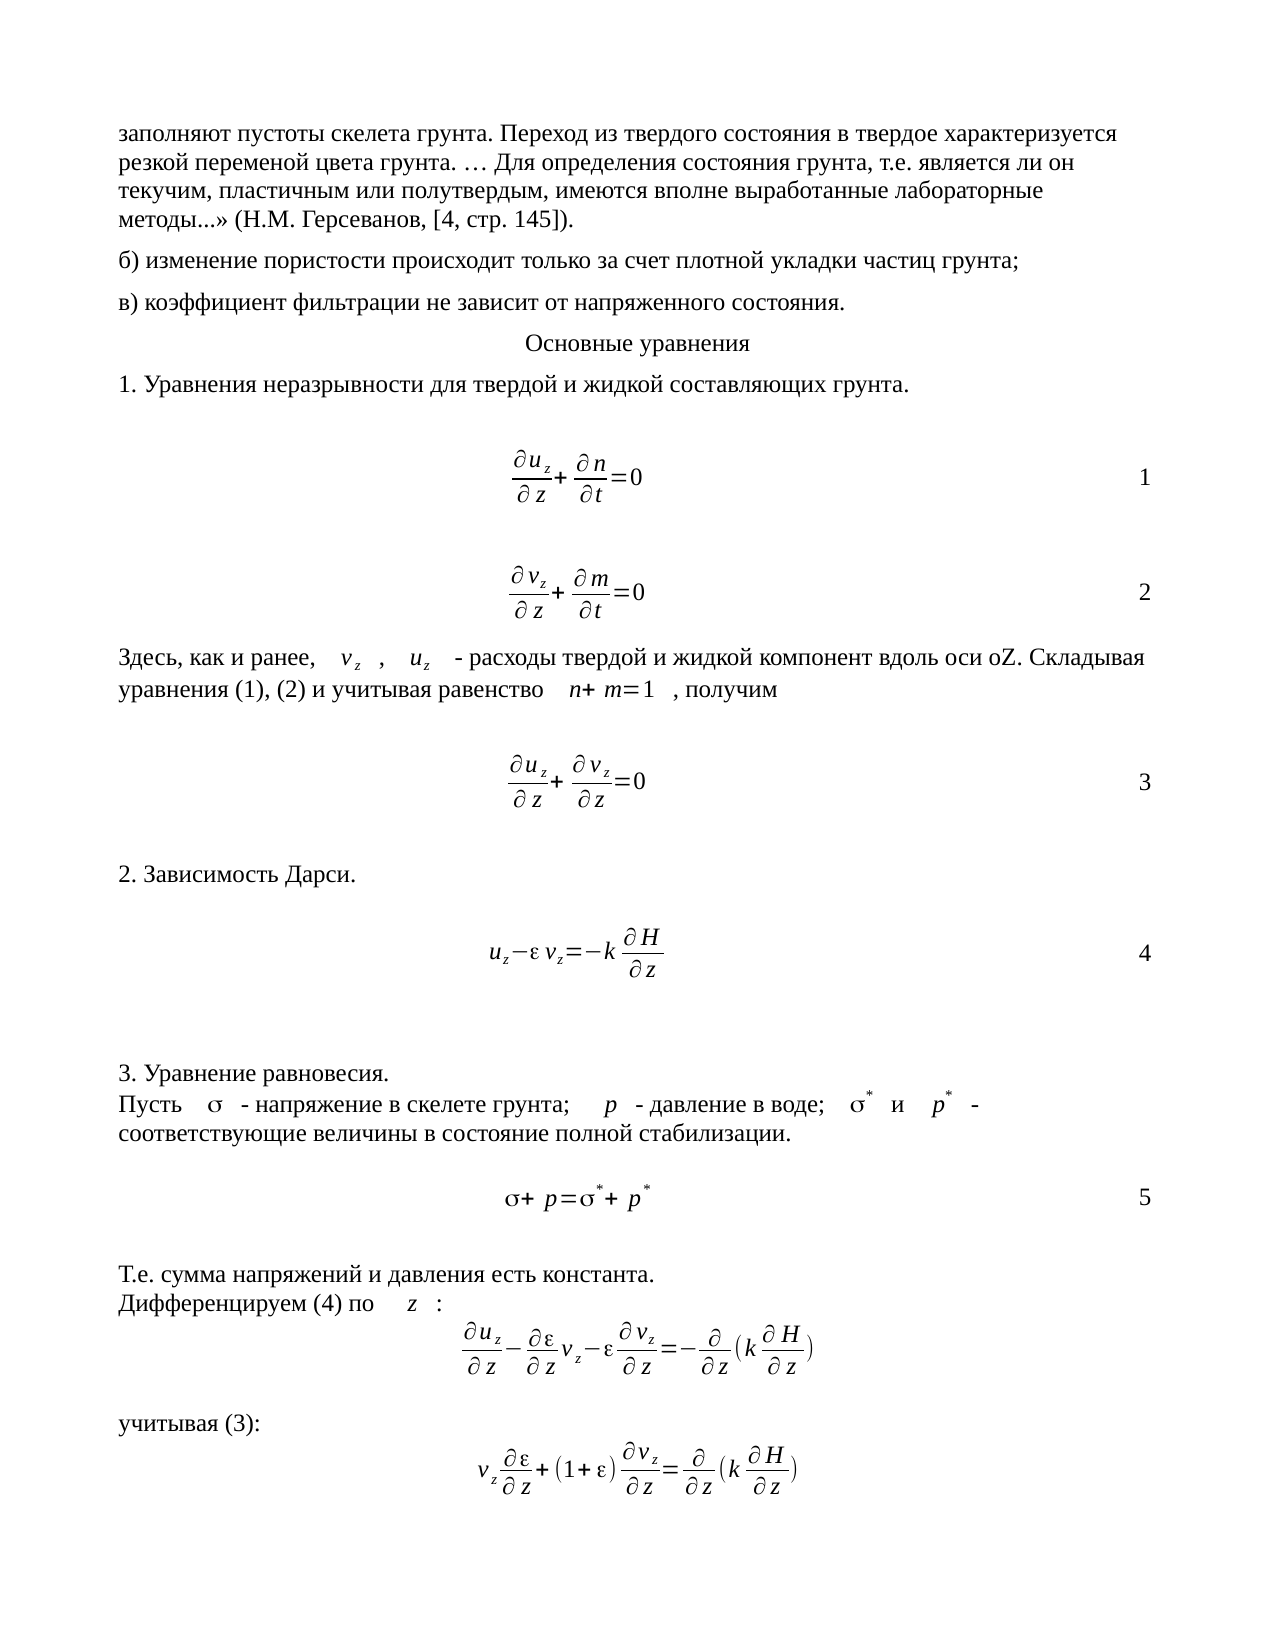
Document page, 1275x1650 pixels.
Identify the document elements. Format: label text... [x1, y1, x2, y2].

text 2. Зависимость Дарси. [118, 859, 1157, 888]
table_header 3 [1041, 744, 1157, 831]
text 1. Уравнения неразрывности для твердой и жидкой составляющих грунта. [118, 369, 1157, 398]
text Основные уравнения [118, 328, 1157, 357]
text Дифференцируем (4) по : [118, 1288, 1157, 1317]
text б) изменение пористости происходит только за счет плотной укладки частиц грунта; [118, 246, 1157, 274]
table_header 4 [1041, 917, 1157, 1000]
table_header [118, 555, 1041, 642]
text учитывая (3): [118, 1408, 1157, 1437]
table_header 2 [1041, 555, 1157, 642]
text Здесь, как и ранее, , - расходы твердой и жидкой компонент вдоль оси oZ. Складывая уравнения (1), (2) и учитывая равенство , получим [118, 642, 1157, 703]
table_header [118, 917, 1041, 1000]
text 3. Уравнение равновесия. [118, 1058, 1157, 1086]
table_header [118, 1175, 1041, 1230]
text Пусть - напряжение в скелете грунта; - давление в воде; и - соответствующие величины в состояние полной стабилизации. [118, 1086, 1157, 1146]
table_header 1 [1041, 439, 1157, 526]
text в) коэффициент фильтрации не зависит от напряженного состояния. [118, 287, 1157, 316]
text заполняют пустоты скелета грунта. Переход из твердого состояния в твердое характеризуется резкой переменой цвета грунта. … Для определения состояния грунта, т.е. является ли он текучим, пластичным или полутвердым, имеются вполне выработанные лабораторные методы...» (Н.М. Герсеванов, [4, стр. 145]). [118, 118, 1157, 233]
table_header [118, 744, 1041, 831]
text Т.е. сумма напряжений и давления есть константа. [118, 1259, 1157, 1288]
table_header [118, 439, 1041, 526]
table_header 5 [1041, 1175, 1157, 1230]
